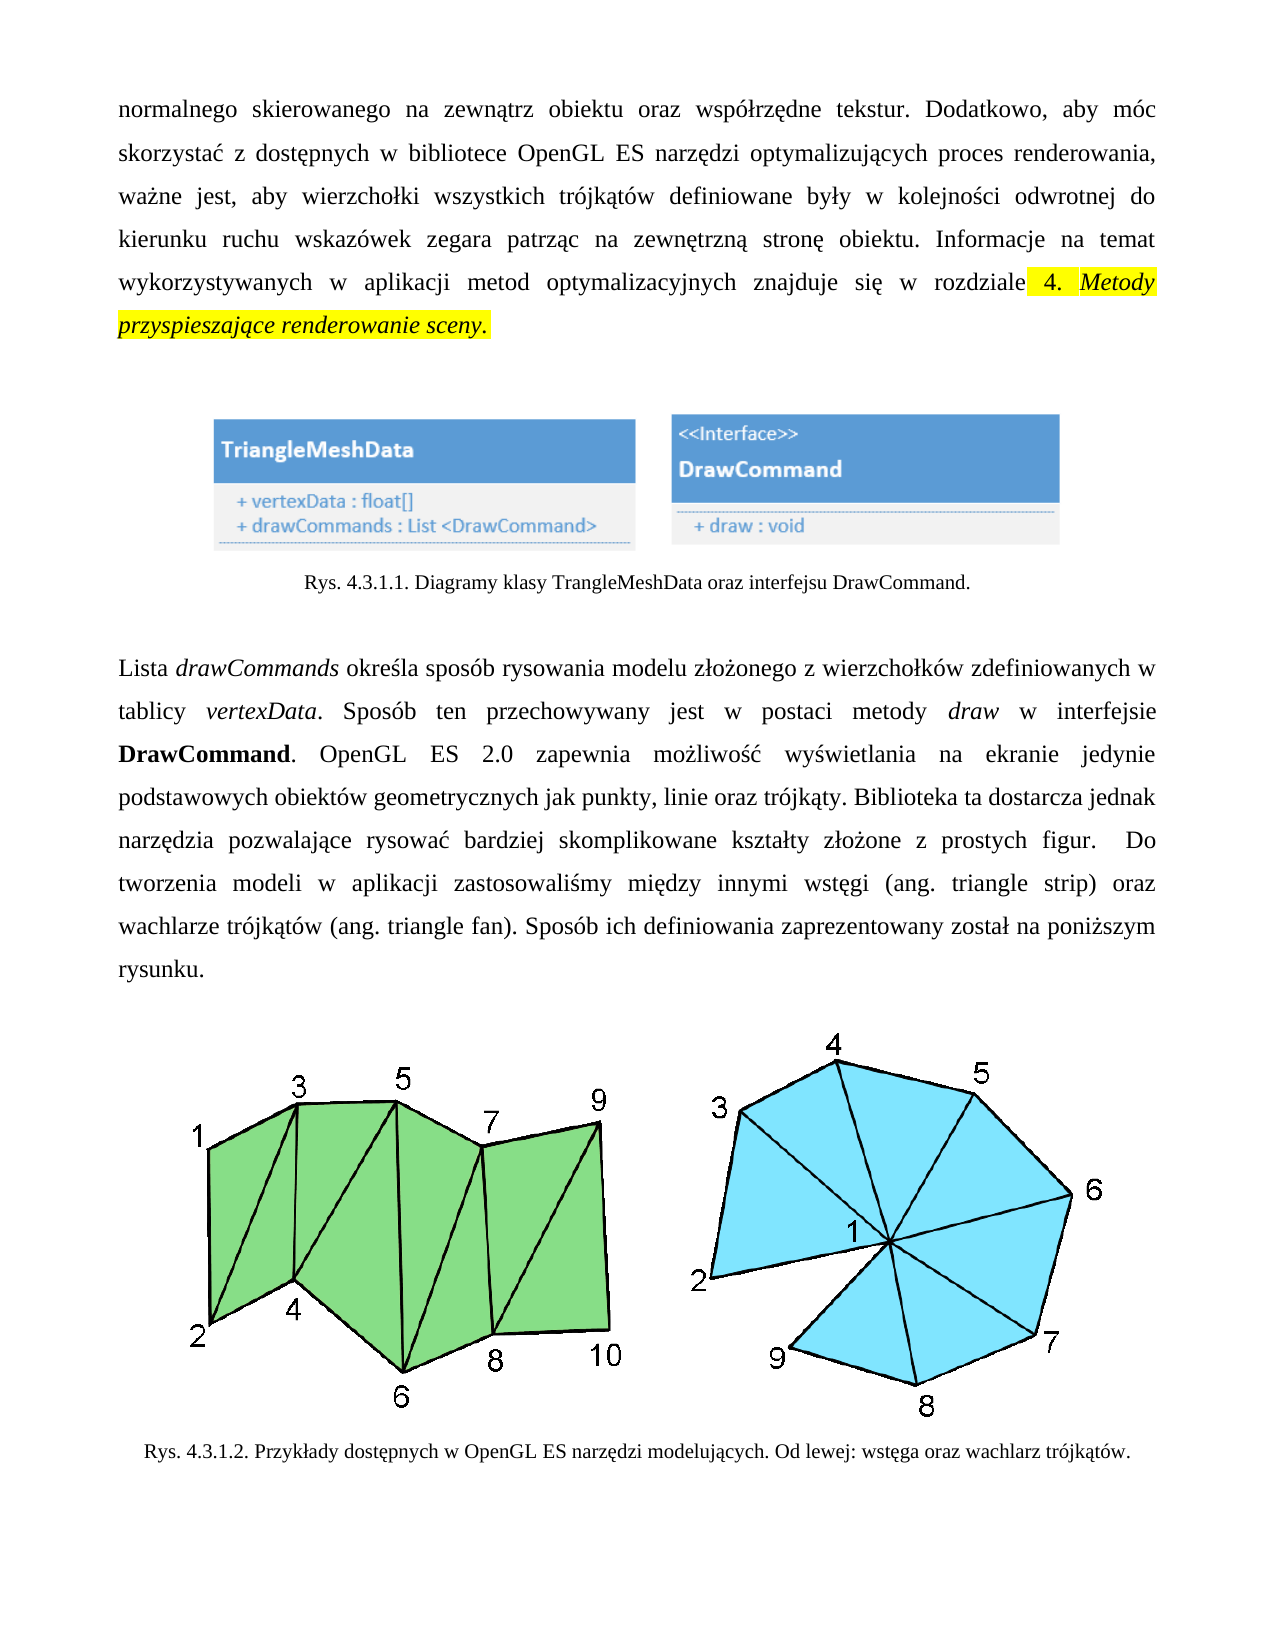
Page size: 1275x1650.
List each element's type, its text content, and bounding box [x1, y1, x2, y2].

picture [204, 412, 1071, 557]
text normalnego skierowanego na zewnątrz obiektu oraz współrzędne tekstur. Dodatkowo, aby móc skorzystać z dostępnych w bibliotece OpenGL ES narzędzi optymalizujących proces renderowania, ważne jest, aby wierzchołki wszystkich trójkątów definiowane były w kolejności odwrotnej do kierunku ruchu wskazówek zegara patrząc na zewnętrzną stronę obiektu. Informacje na temat wykorzystywanych w aplikacji metod optymalizacyjnych znajduje się w rozdziale 4. Metody przyspieszające renderowanie sceny. [118, 94, 1157, 339]
picture [166, 1013, 1109, 1426]
text Rys. 4.3.1.1. Diagramy klasy TrangleMeshData oraz interfejsu DrawCommand. [118, 396, 1157, 594]
text Rys. 4.3.1.2. Przykłady dostępnych w OpenGL ES narzędzi modelujących. Od lewej: wstęga oraz wachlarz trójkątów. [118, 998, 1157, 1463]
text Lista drawCommands określa sposób rysowania modelu złożonego z wierzchołków zdefiniowanych w tablicy vertexData. Sposób ten przechowywany jest w postaci metody draw w interfejsie DrawCommand. OpenGL ES 2.0 zapewnia możliwość wyświetlania na ekranie jedynie podstawowych obiektów geometrycznych jak punkty, linie oraz trójkąty. Biblioteka ta dostarcza jednak narzędzia pozwalające rysować bardziej skomplikowane kształty złożone z prostych figur. Do tworzenia modeli w aplikacji zastosowaliśmy między innymi wstęgi (ang. triangle strip) oraz wachlarze trójkątów (ang. triangle fan). Sposób ich definiowania zaprezentowany został na poniższym rysunku. [118, 653, 1157, 983]
